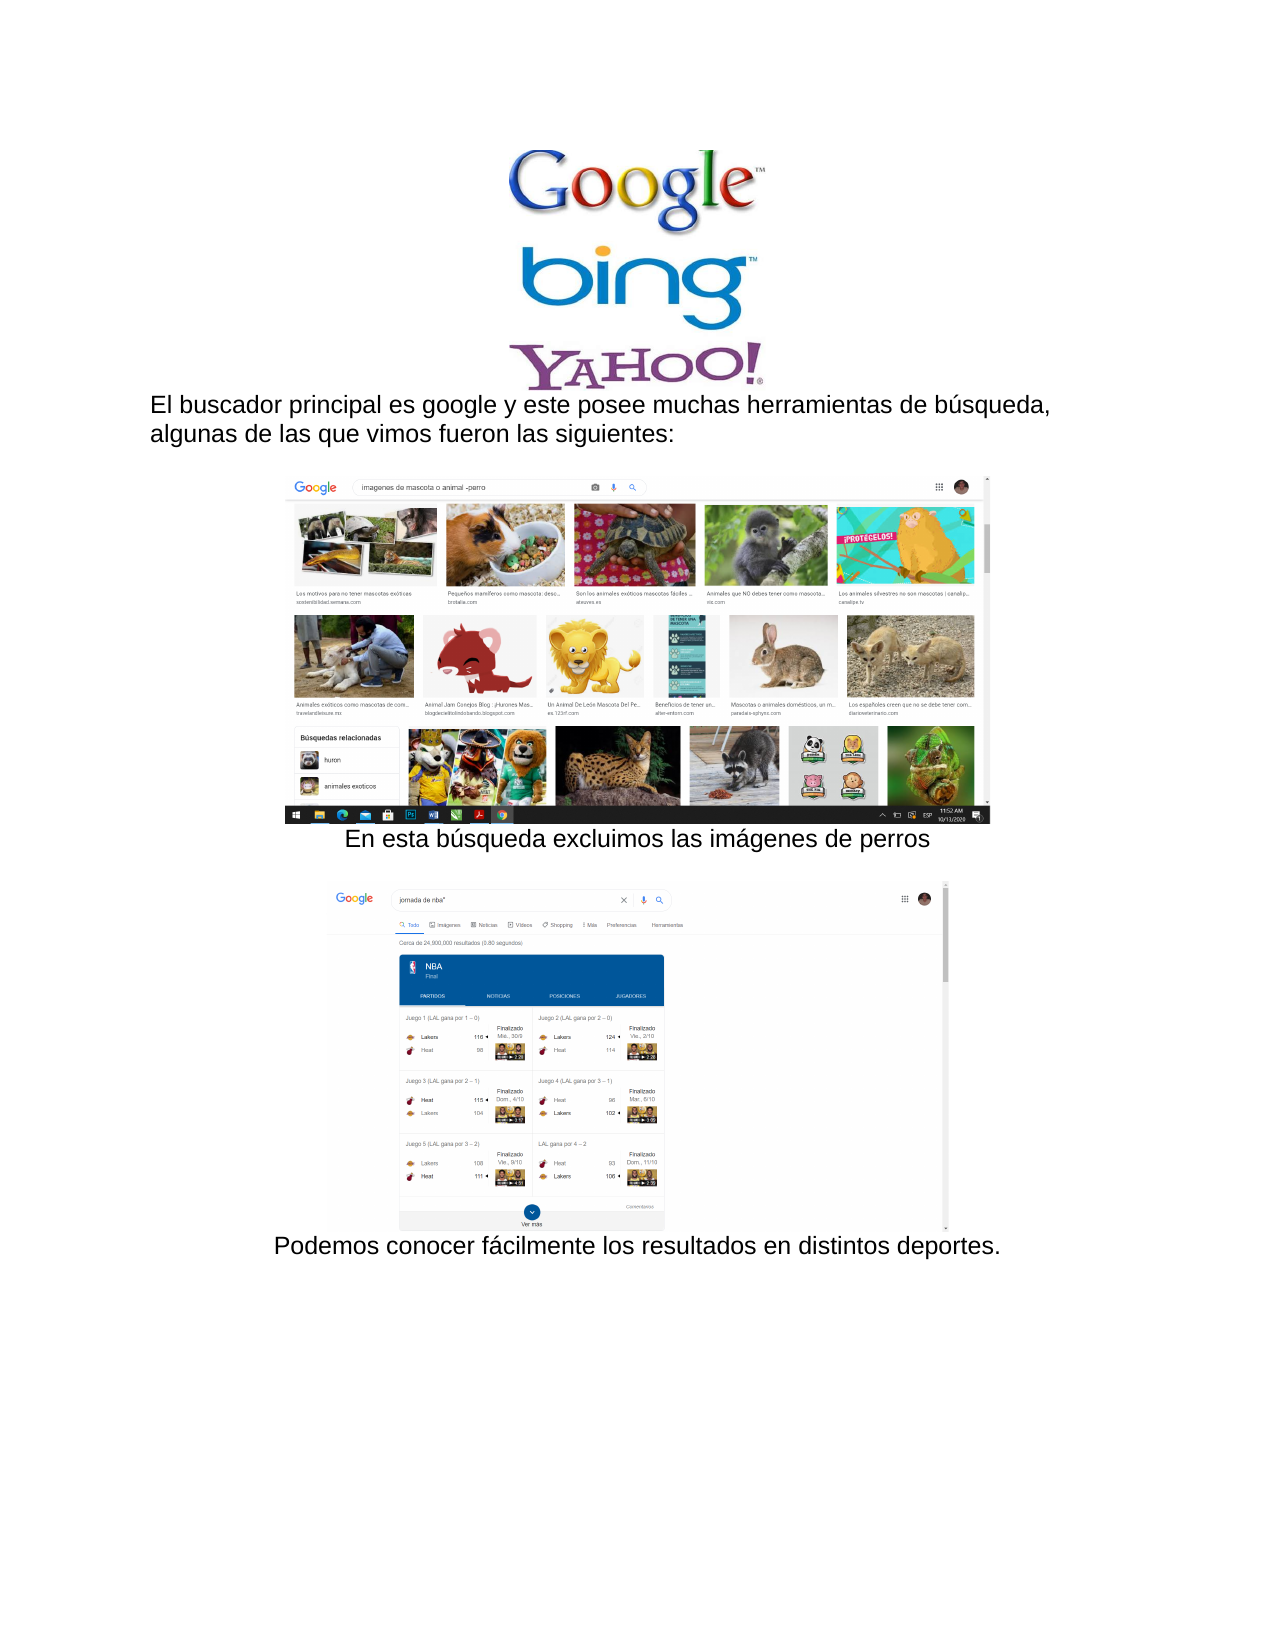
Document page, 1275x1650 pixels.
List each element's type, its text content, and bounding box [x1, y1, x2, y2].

text En esta búsqueda excluimos las imágenes de perros [150, 824, 1125, 853]
text Podemos conocer fácilmente los resultados en distintos deportes. [150, 1231, 1125, 1260]
text El buscador principal es google y este posee muchas herramientas de búsqueda, algunas de las que vimos fueron las siguientes: [150, 390, 1125, 448]
